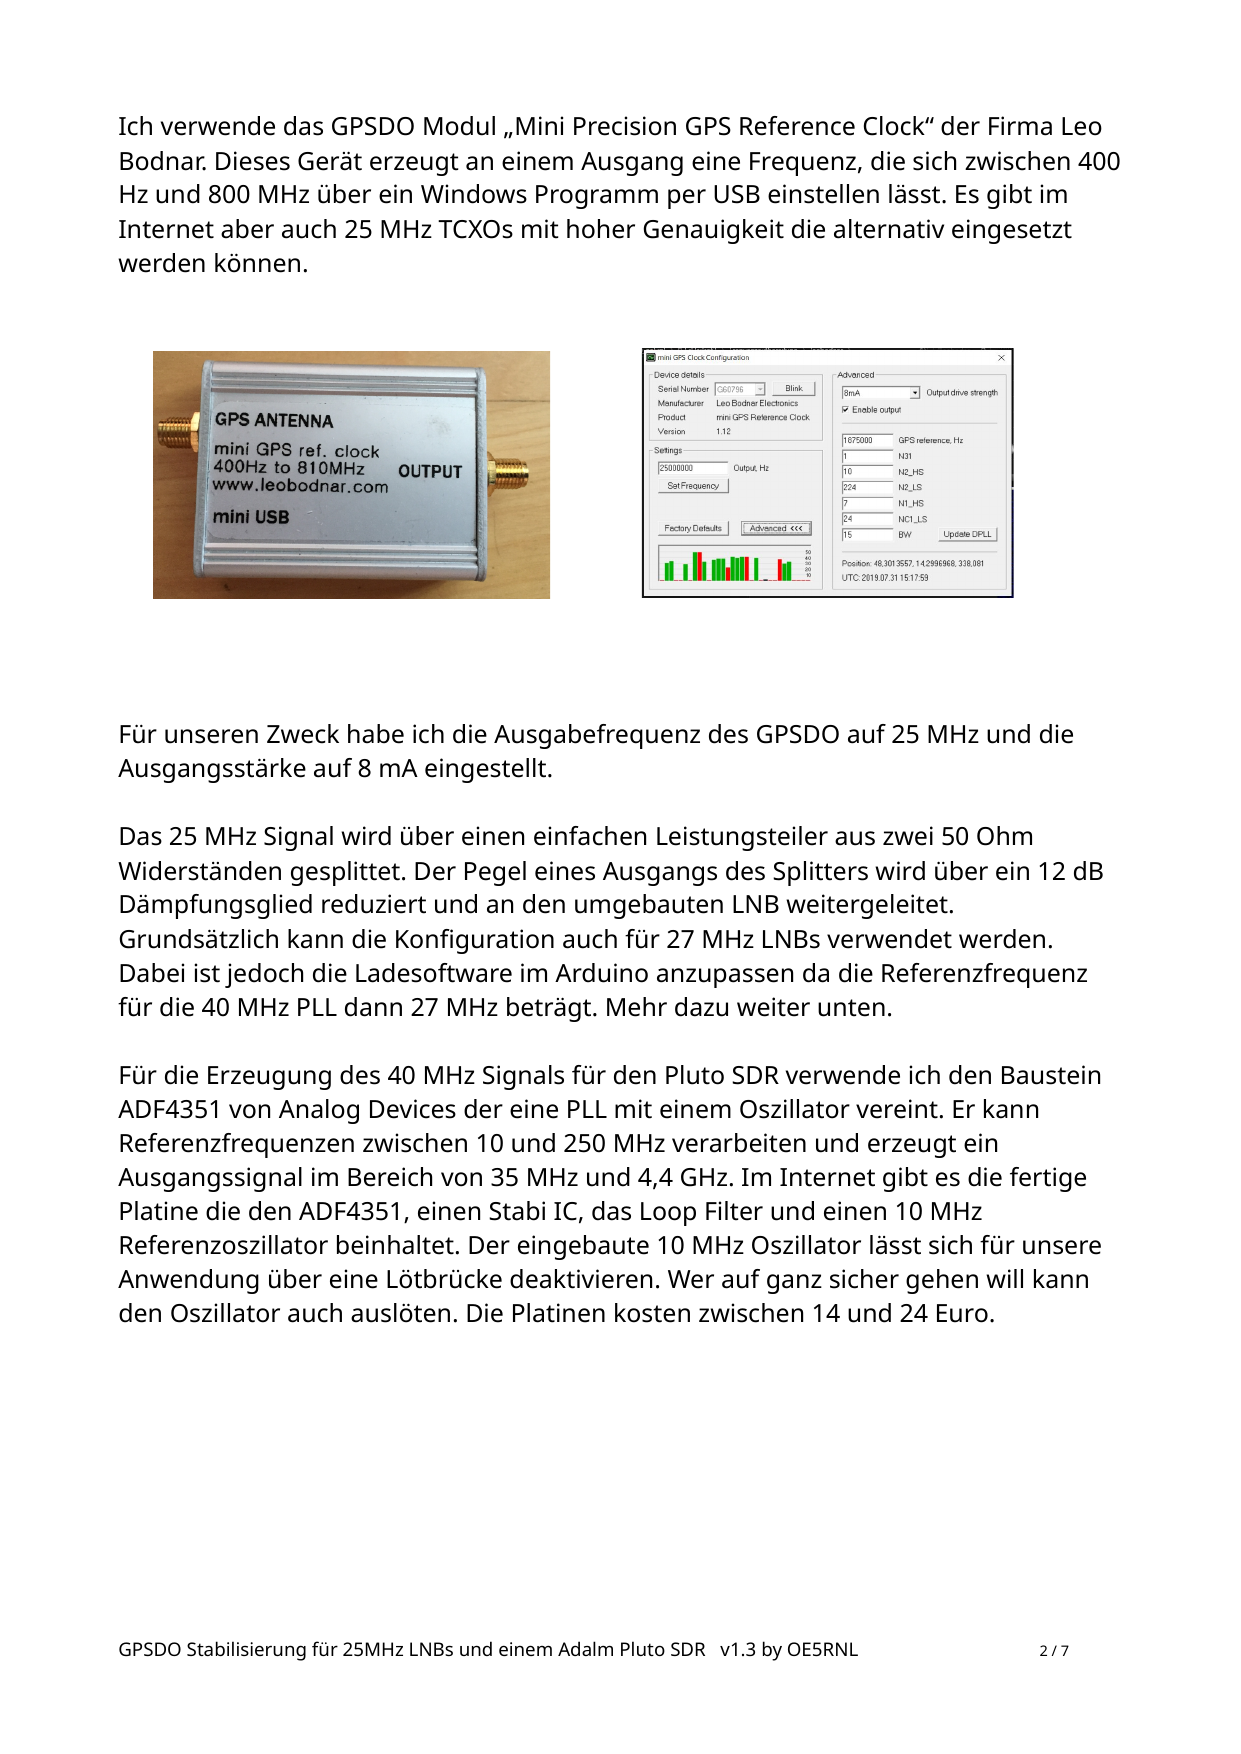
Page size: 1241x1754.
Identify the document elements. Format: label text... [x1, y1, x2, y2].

text Ich verwende das GPSDO Modul „Mini Precision GPS Reference Clock“ der Firma Leo Bodnar. Dieses Gerät erzeugt an einem Ausgang eine Frequenz, die sich zwischen 400 Hz und 800 MHz über ein Windows Programm per USB einstellen lässt. Es gibt im Internet aber auch 25 MHz TCXOs mit hoher Genauigkeit die alternativ eingesetzt werden können. [118, 109, 1122, 279]
text Für unseren Zweck habe ich die Ausgabefrequenz des GPSDO auf 25 MHz und die Ausgangsstärke auf 8 mA eingestellt. [118, 717, 1122, 785]
picture [641, 348, 1014, 598]
picture [153, 351, 551, 599]
text Für die Erzeugung des 40 MHz Signals für den Pluto SDR verwende ich den Baustein ADF4351 von Analog Devices der eine PLL mit einem Oszillator vereint. Er kann Referenzfrequenzen zwischen 10 und 250 MHz verarbeiten und erzeugt ein Ausgangssignal im Bereich von 35 MHz und 4,4 GHz. Im Internet gibt es die fertige Platine die den ADF4351, einen Stabi IC, das Loop Filter und einen 10 MHz Referenzoszillator beinhaltet. Der eingebaute 10 MHz Oszillator lässt sich für unsere Anwendung über eine Lötbrücke deaktivieren. Wer auf ganz sicher gehen will kann den Oszillator auch auslöten. Die Platinen kosten zwischen 14 und 24 Euro. [118, 1057, 1122, 1330]
text Das 25 MHz Signal wird über einen einfachen Leistungsteiler aus zwei 50 Ohm Widerständen gesplittet. Der Pegel eines Ausgangs des Splitters wird über ein 12 dB Dämpfungsglied reduziert und an den umgebauten LNB weitergeleitet. Grundsätzlich kann die Konfiguration auch für 27 MHz LNBs verwendet werden. Dabei ist jedoch die Ladesoftware im Arduino anzupassen da die Referenzfrequenz für die 40 MHz PLL dann 27 MHz beträgt. Mehr dazu weiter unten. [118, 819, 1122, 1023]
